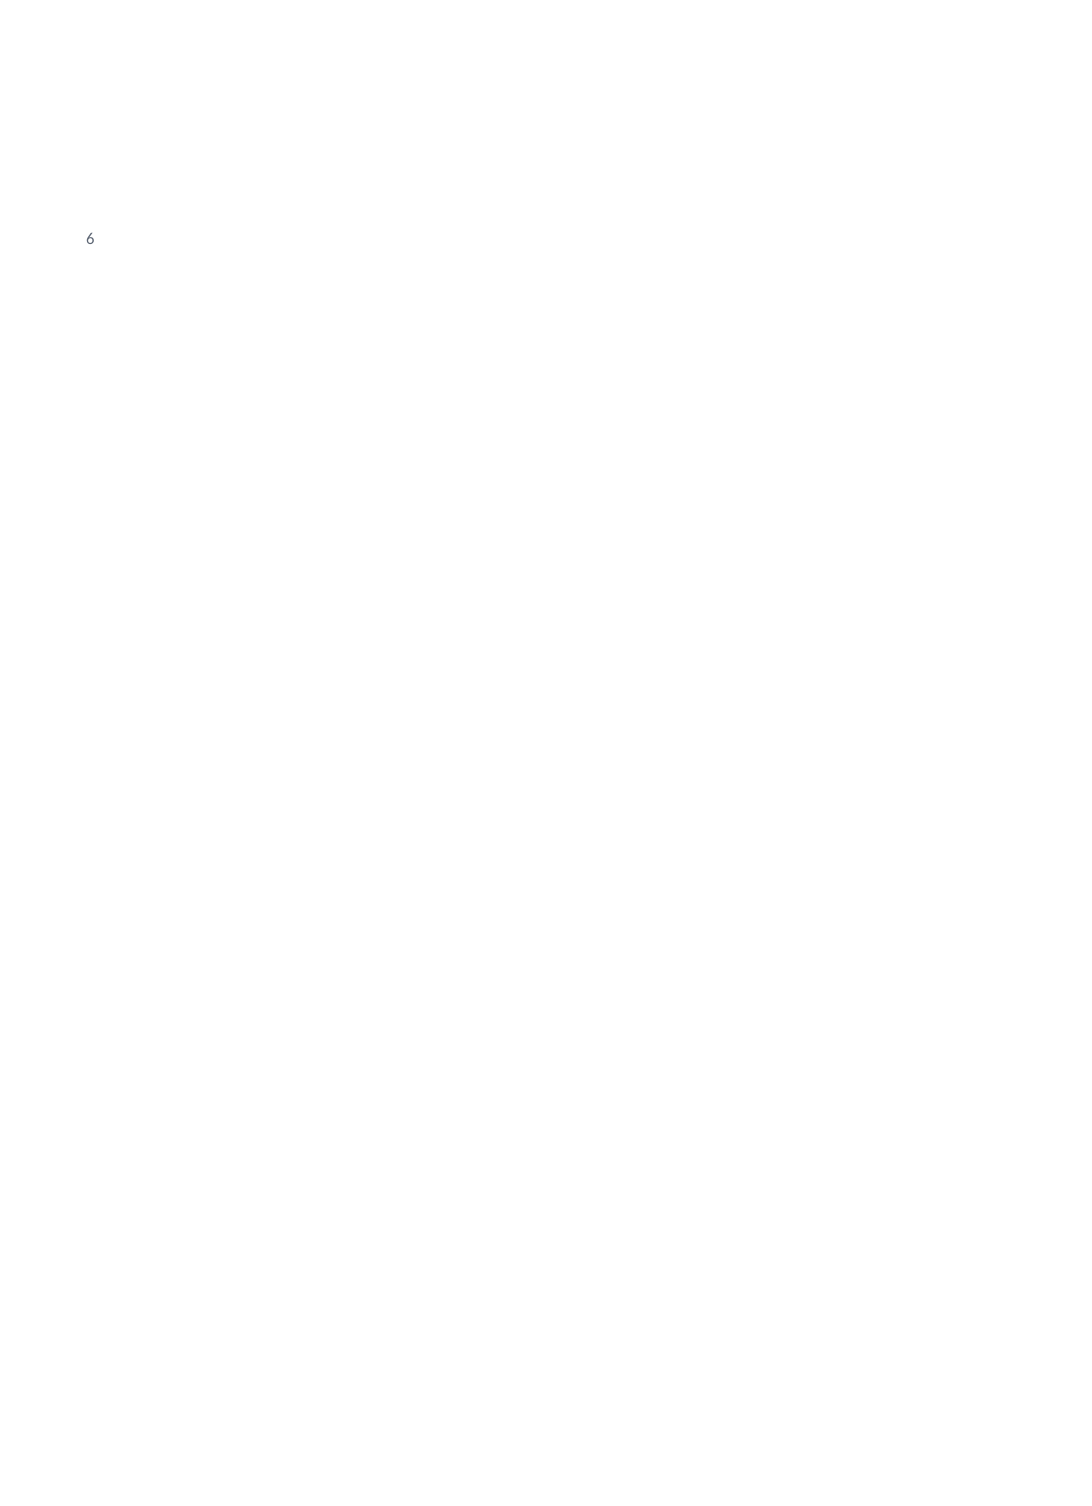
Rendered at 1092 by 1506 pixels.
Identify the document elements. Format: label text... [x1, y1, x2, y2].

text 6 [86, 228, 1023, 249]
